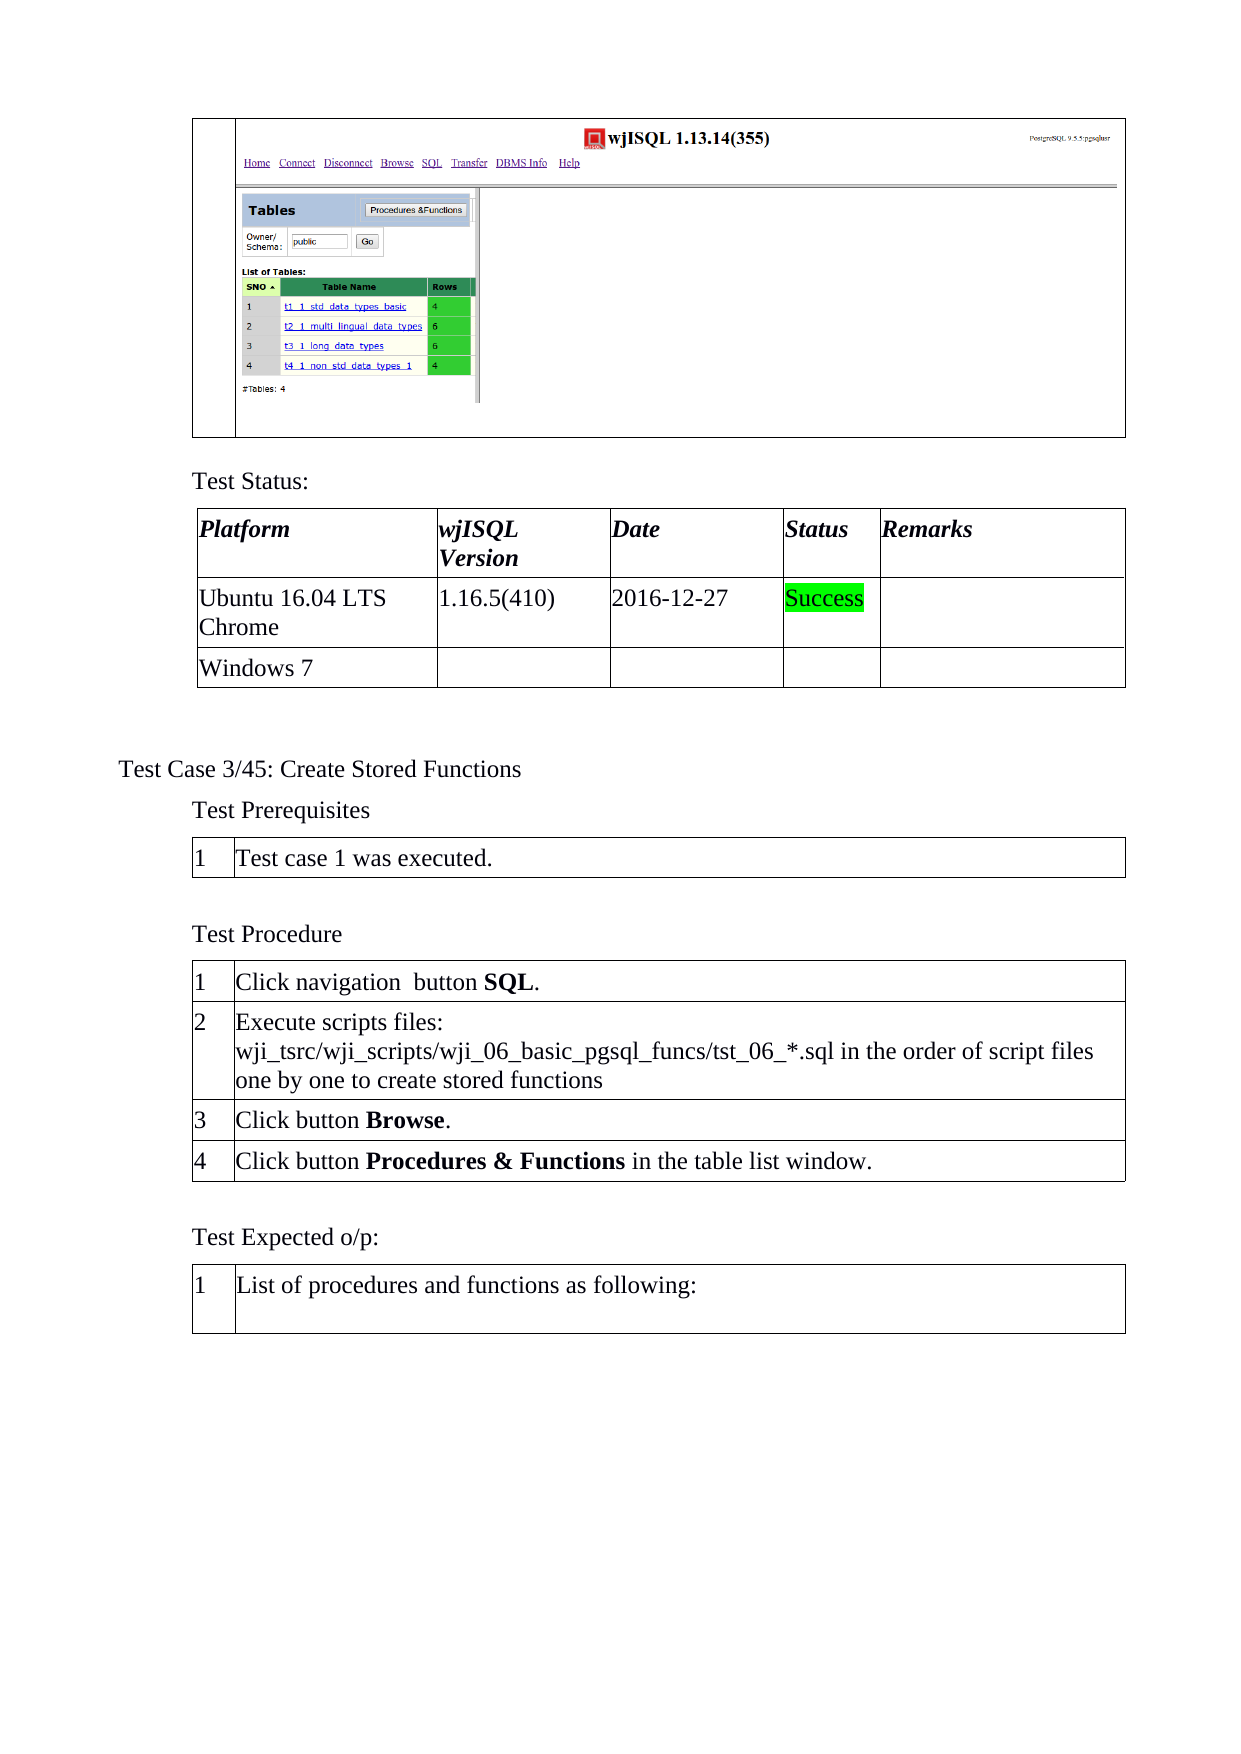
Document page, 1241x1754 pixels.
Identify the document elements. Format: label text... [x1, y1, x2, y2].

table_header Platform [198, 509, 437, 577]
table_cell [438, 648, 610, 687]
table_cell [881, 577, 1125, 647]
table_cell Success [784, 578, 880, 647]
text Test Procedure [118, 919, 1122, 948]
table_header Remarks [881, 509, 1125, 577]
text Test Status: [118, 466, 1122, 495]
table_cell 3 [193, 1100, 234, 1140]
table_cell Click button Browse. [235, 1100, 1125, 1140]
table_cell [611, 648, 783, 687]
table_header 1 [193, 1265, 235, 1333]
text Test Expected o/p: [118, 1222, 1122, 1251]
text Test Prerequisites [118, 795, 1122, 824]
table_cell Execute scripts files: wji_tsrc/wji_scripts/wji_06_basic_pgsql_funcs/tst_06_*.sql in the order of script files one by one to create stored functions [235, 1002, 1125, 1099]
table_header wjISQL Version [438, 509, 610, 577]
table_cell [881, 647, 1125, 687]
table_cell Windows 7 [198, 648, 437, 687]
table_cell 1.16.5(410) [438, 578, 610, 647]
picture [236, 124, 1117, 403]
table_header List of procedures and functions as following: [236, 1265, 1125, 1333]
table_header Status [784, 509, 880, 577]
table_cell Click button Procedures & Functions in the table list window. [235, 1141, 1125, 1181]
table_cell Ubuntu 16.04 LTS Chrome [198, 578, 437, 647]
table_header 1 [193, 838, 234, 877]
table_cell [784, 648, 880, 687]
table_cell 4 [193, 1141, 234, 1181]
table_cell 2016-12-27 [611, 578, 783, 647]
table_header Click navigation button SQL. [235, 961, 1125, 1001]
table_cell 2 [193, 1002, 234, 1099]
table_header [236, 119, 1125, 437]
table_header [193, 119, 235, 437]
text Test Case 3/45: Create Stored Functions [118, 754, 1122, 783]
table_header 1 [193, 961, 234, 1001]
table_header Date [611, 509, 783, 577]
table_header Test case 1 was executed. [235, 838, 1125, 877]
